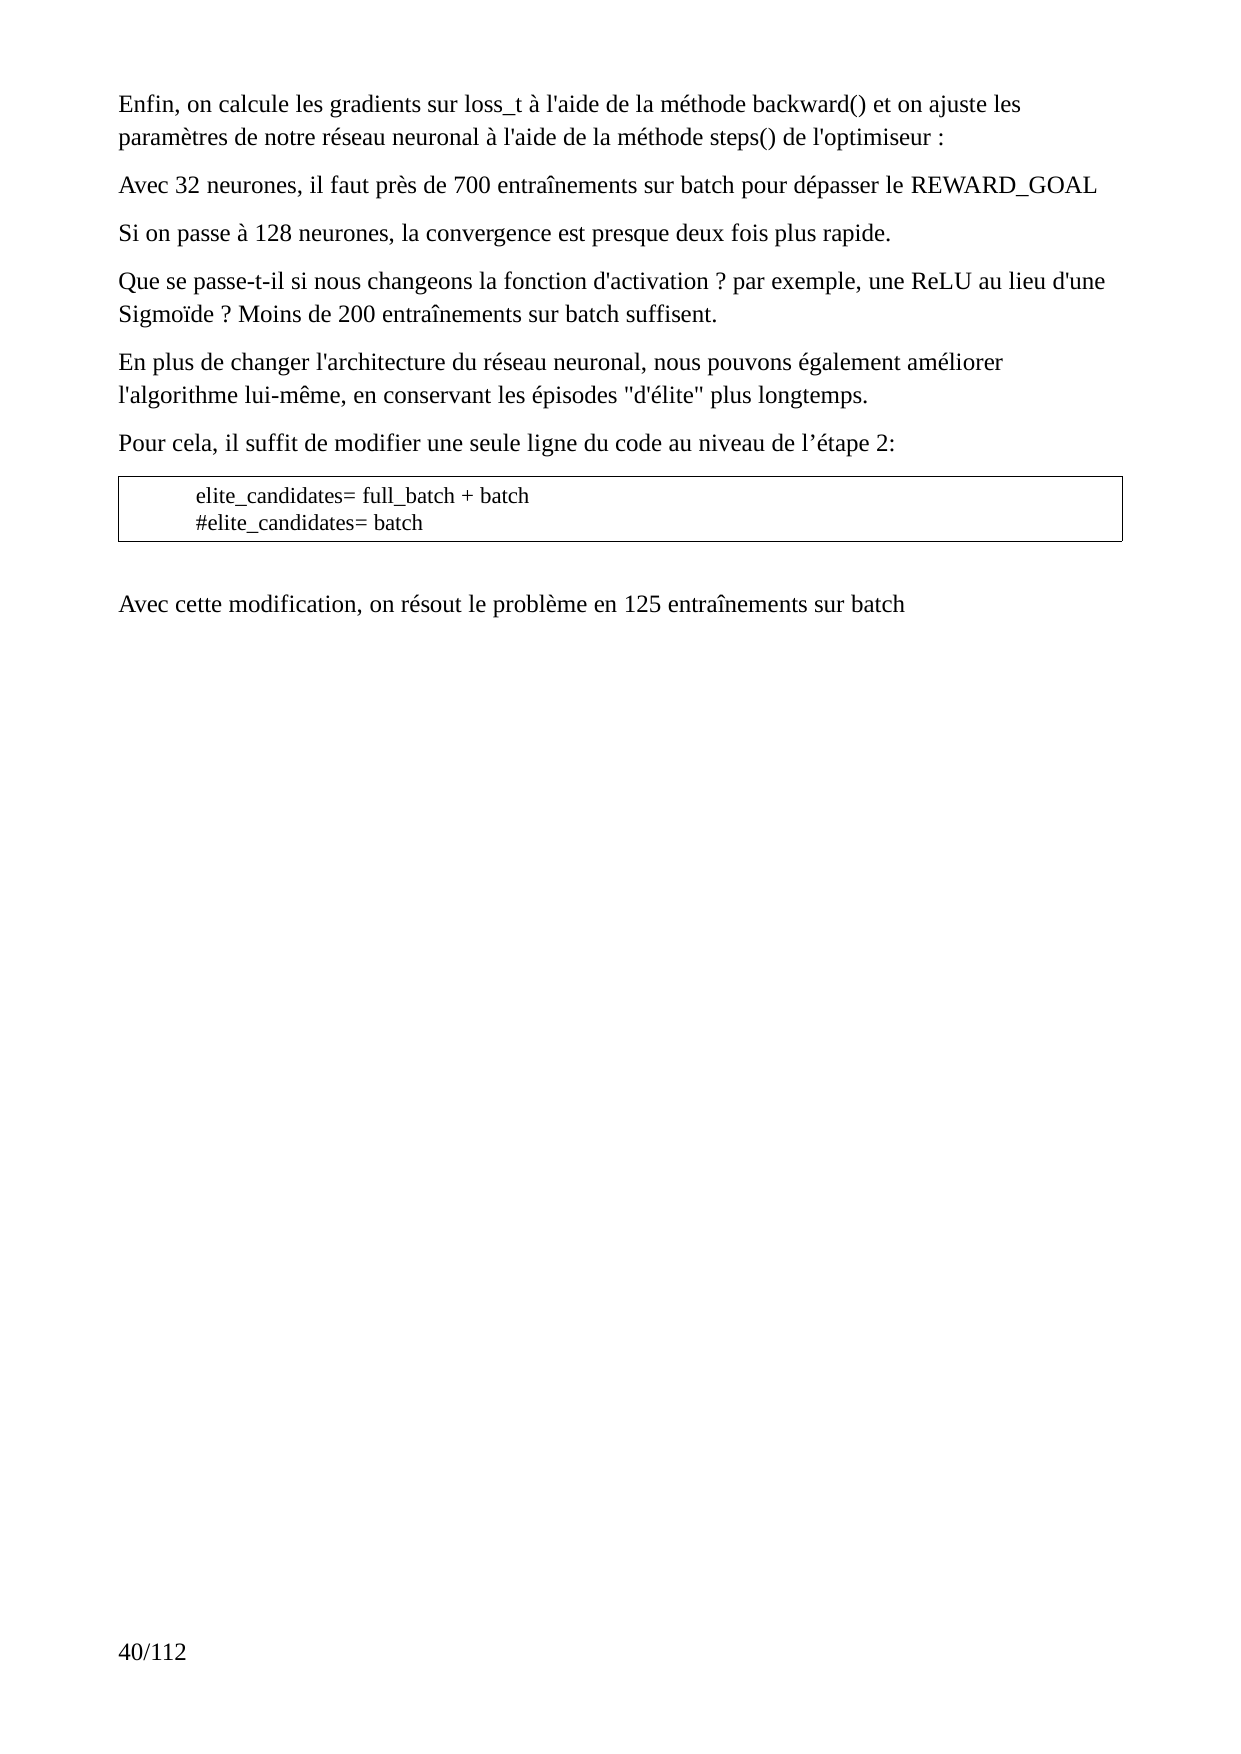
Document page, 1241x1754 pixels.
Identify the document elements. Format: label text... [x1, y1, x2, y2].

text Pour cela, il suffit de modifier une seule ligne du code au niveau de l’étape 2: [118, 428, 1122, 457]
text En plus de changer l'architecture du réseau neuronal, nous pouvons également améliorer l'algorithme lui-même, en conservant les épisodes "d'élite" plus longtemps. [118, 347, 1122, 409]
text Que se passe-t-il si nous changeons la fonction d'activation ? par exemple, une ReLU au lieu d'une Sigmoïde ? Moins de 200 entraînements sur batch suffisent. [118, 266, 1122, 328]
text Enfin, on calcule les gradients sur loss_t à l'aide de la méthode backward() et on ajuste les paramètres de notre réseau neuronal à l'aide de la méthode steps() de l'optimiseur : [118, 88, 1122, 151]
table_header elite_candidates= full_batch + batch #elite_candidates= batch [119, 477, 1122, 541]
text Avec cette modification, on résout le problème en 125 entraînements sur batch [118, 589, 1122, 618]
text Si on passe à 128 neurones, la convergence est presque deux fois plus rapide. [118, 218, 1122, 247]
text Avec 32 neurones, il faut près de 700 entraînements sur batch pour dépasser le REWARD_GOAL [118, 170, 1122, 199]
